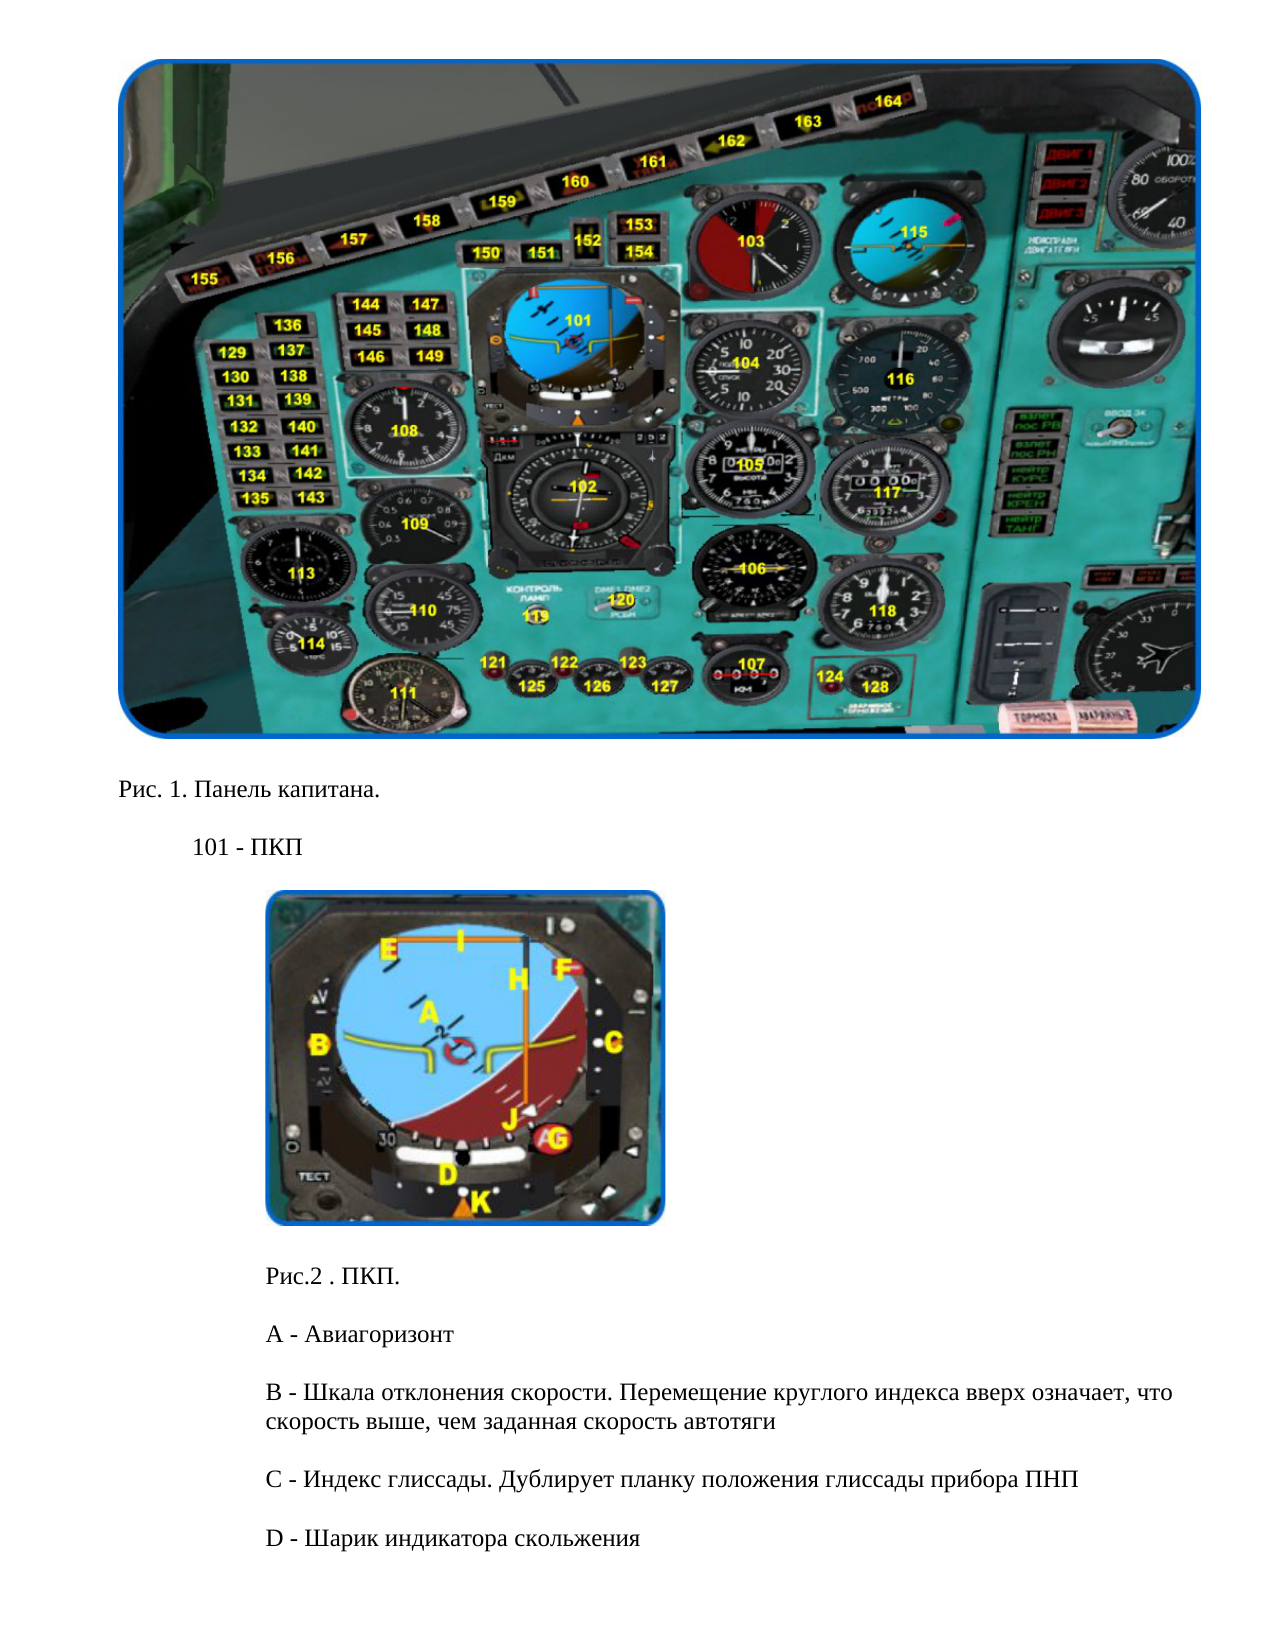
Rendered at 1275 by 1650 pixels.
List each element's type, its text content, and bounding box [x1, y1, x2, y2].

list A - Авиагоризонт [236, 1319, 1216, 1348]
list C - Индекс глиссады. Дублирует планку положения глиссады прибора ПНП [236, 1464, 1216, 1493]
list B - Шкала отклонения скорости. Перемещение круглого индекса вверх означает, что скорость выше, чем заданная скорость автотяги [236, 1377, 1216, 1435]
picture [118, 59, 1201, 739]
list 101 - ПКП [162, 832, 1216, 861]
list Рис.2 . ПКП. [236, 1261, 1216, 1290]
picture [265, 890, 666, 1226]
text Рис. 1. Панель капитана. [118, 774, 1216, 802]
list D - Шарик индикатора скольжения [236, 1523, 1216, 1551]
